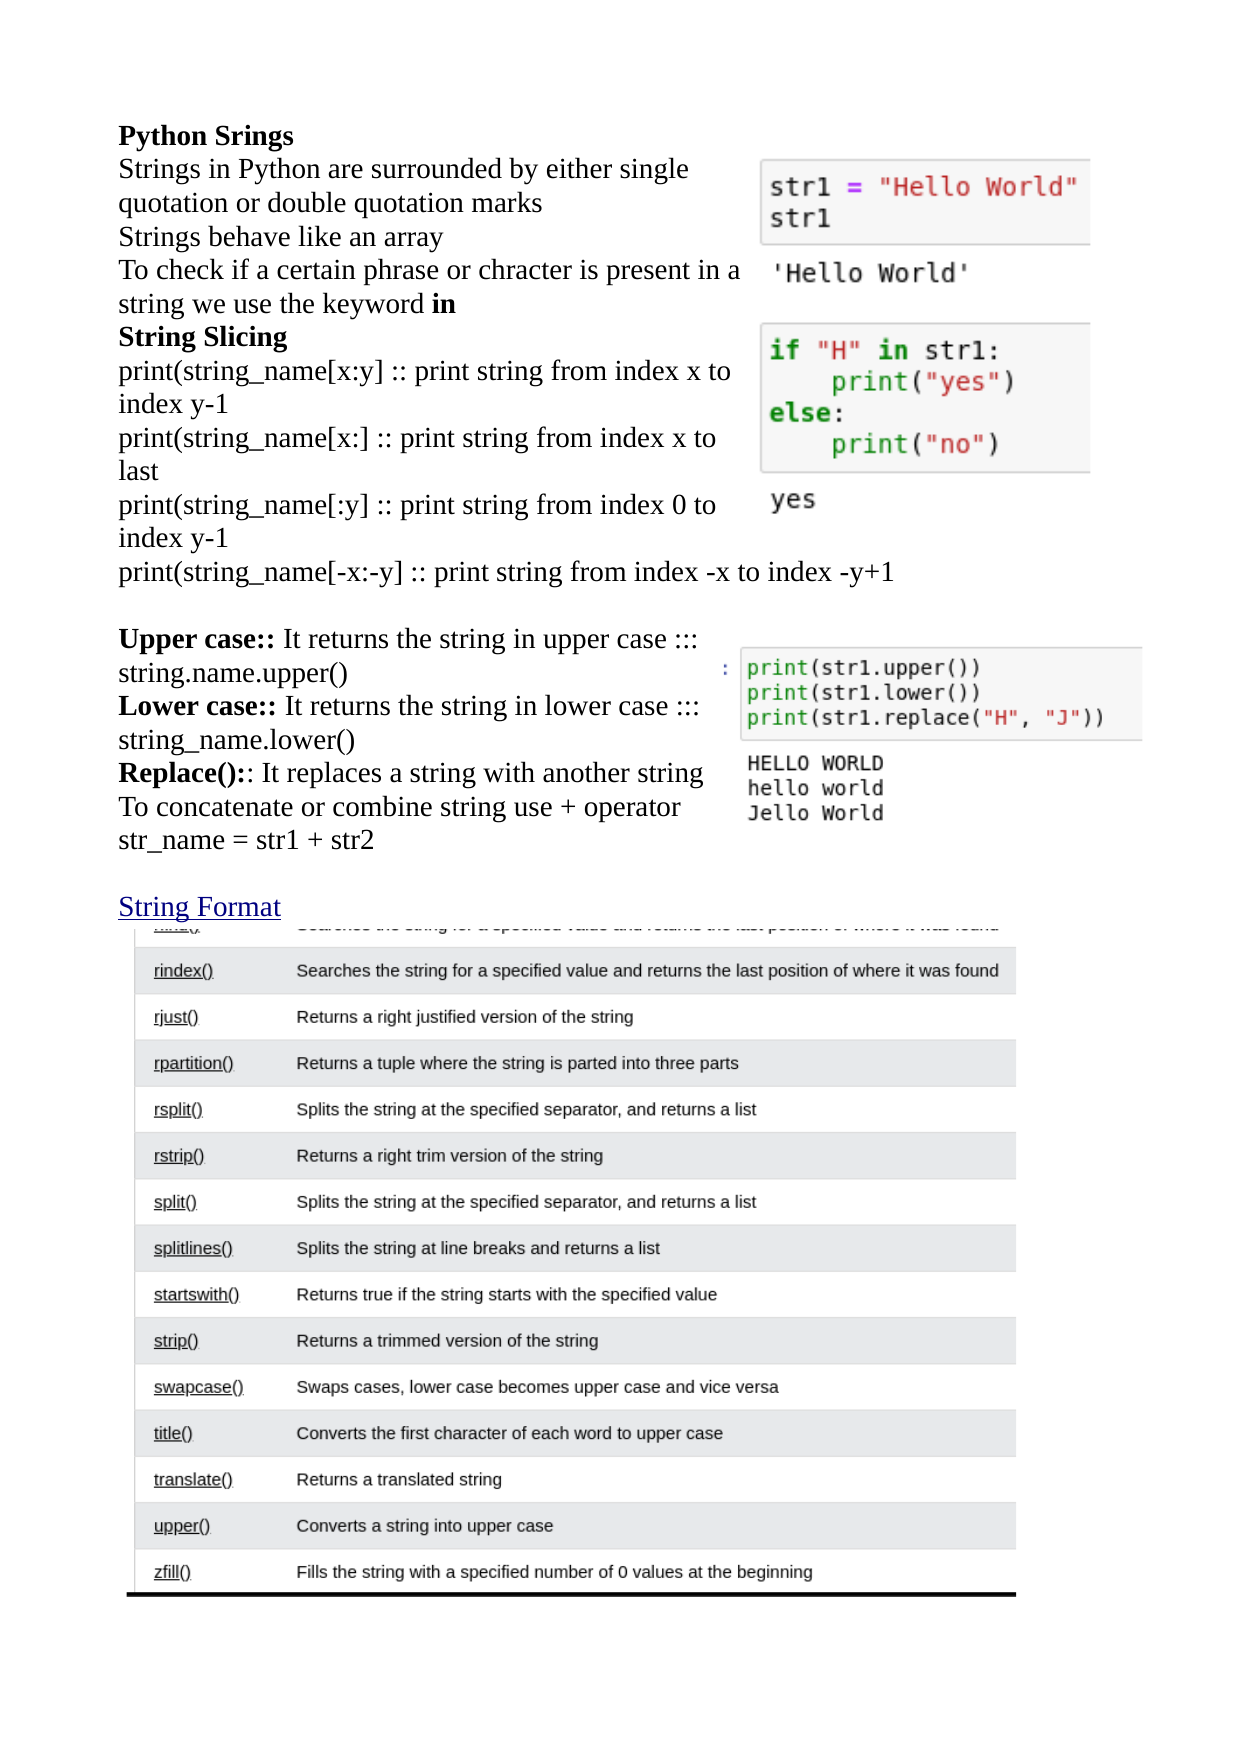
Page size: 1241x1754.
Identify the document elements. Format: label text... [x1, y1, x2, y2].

text print(string_name[x:] :: print string from index x to last [118, 420, 756, 487]
text To concatenate or combine string use + operator [118, 789, 723, 822]
text Lower case:: It returns the string in lower case ::: string_name.lower() [118, 688, 1122, 755]
text [832, 420, 1122, 487]
text Upper case:: It returns the string in upper case ::: string.name.upper() [118, 621, 1122, 688]
text Strings in Python are surrounded by either single quotation or double quotation marks [118, 152, 1122, 219]
text [826, 755, 1122, 789]
text print(string_name[:y] :: print string from index 0 to index y-1 [118, 487, 1122, 554]
text Strings behave like an array [118, 219, 1122, 252]
text print(string_name[x:y] :: print string from index x to index y-1 [118, 353, 1122, 420]
picture [756, 391, 832, 523]
text String Format [118, 889, 1122, 923]
text Python Srings [118, 118, 1122, 152]
text String Slicing [118, 319, 1122, 353]
text str_name = str1 + str2 [118, 822, 1122, 856]
text Replace():: It replaces a string with another string [118, 755, 723, 789]
picture [723, 745, 826, 831]
text To check if a certain phrase or chracter is present in a string we use the keyword in [118, 252, 1122, 319]
text [826, 789, 1122, 822]
text print(string_name[-x:-y] :: print string from index -x to index -y+1 [118, 554, 1122, 588]
